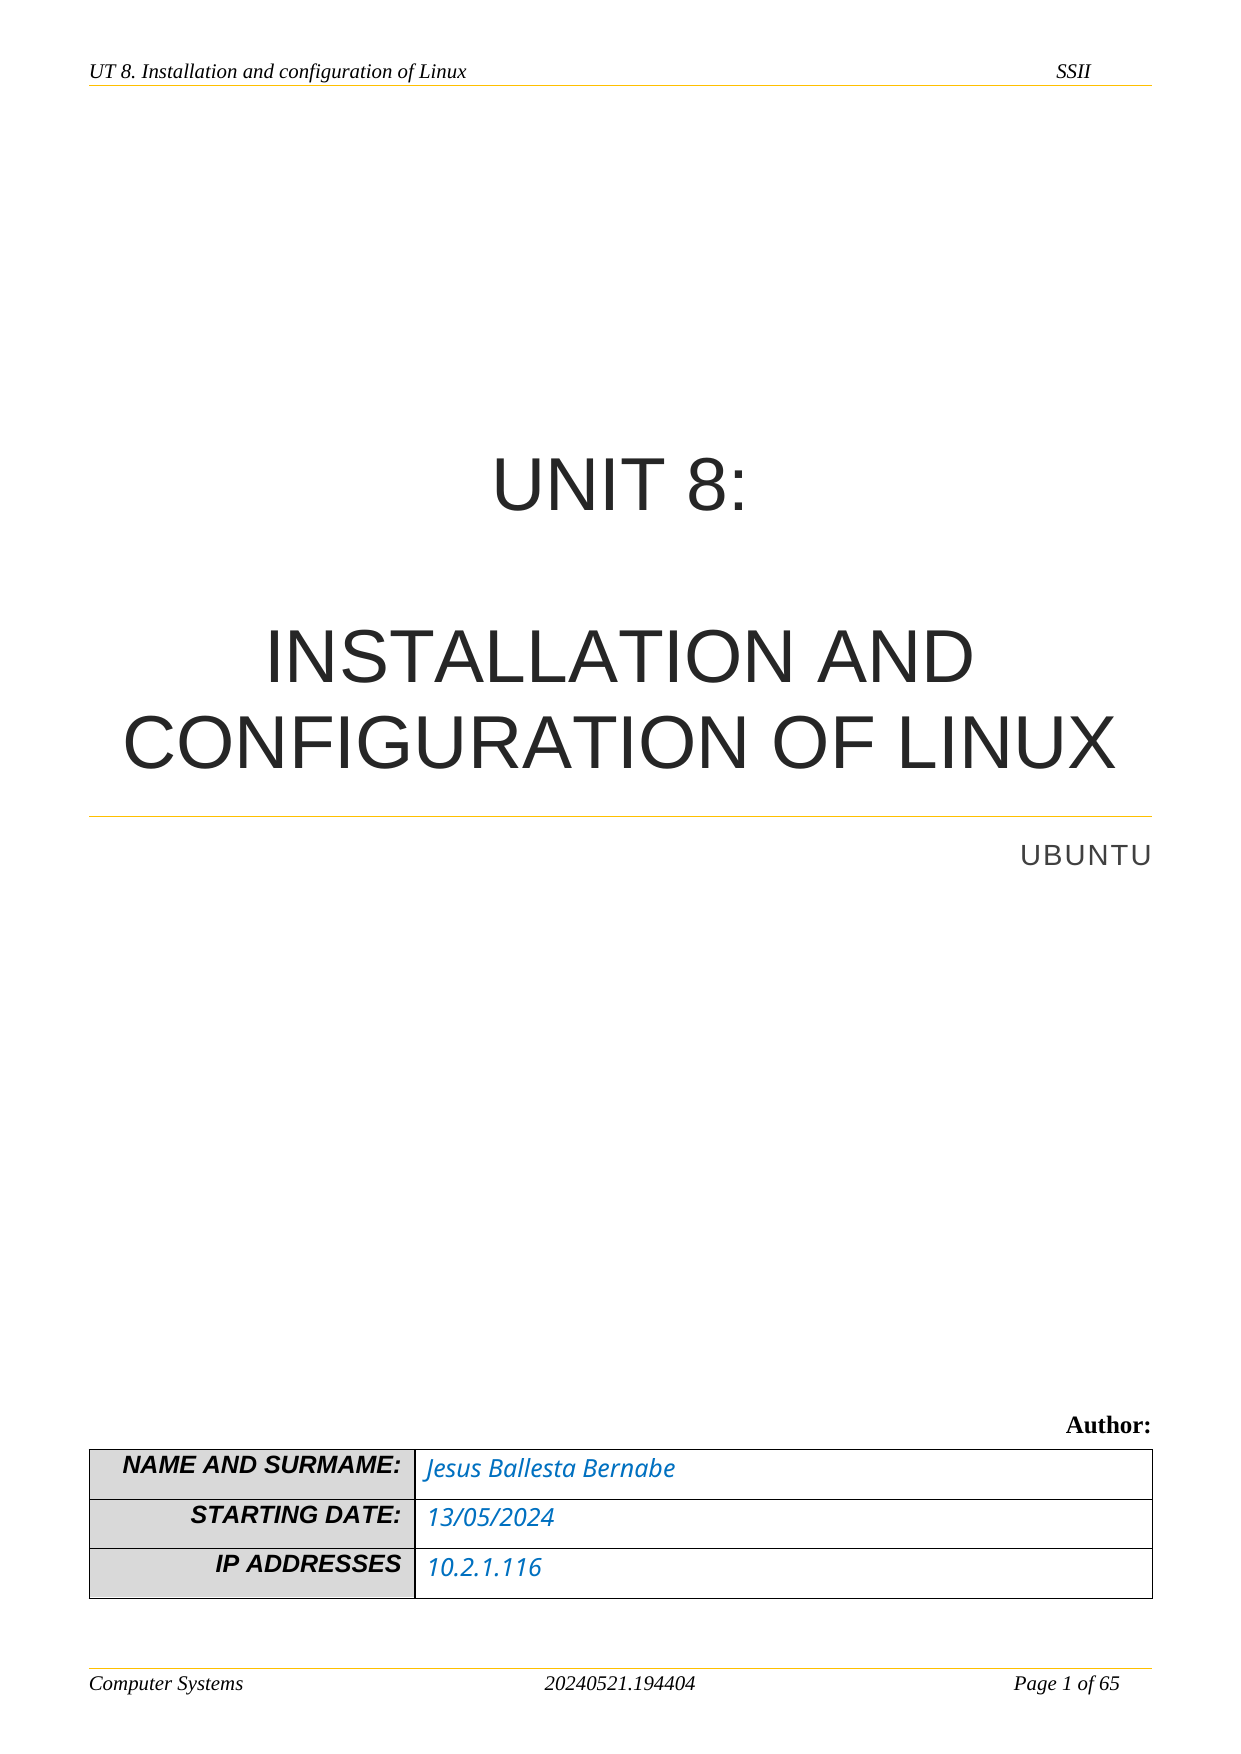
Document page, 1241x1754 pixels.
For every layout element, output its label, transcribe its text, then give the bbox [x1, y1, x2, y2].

table_header Jesus Ballesta Bernabe [416, 1450, 1152, 1499]
title UNIT 8: [89, 440, 1152, 526]
title INSTALLATION AND CONFIGURATION OF LINUX [89, 612, 1152, 785]
table_header NAME AND SURMAME: [90, 1450, 414, 1499]
subtitle UBUNTU [89, 837, 1152, 871]
table_cell 13/05/2024 [416, 1500, 1152, 1548]
table_cell STARTING DATE: [90, 1500, 414, 1548]
table_cell IP ADDRESSES [90, 1549, 414, 1597]
text Author: [89, 1410, 1152, 1439]
table_cell 10.2.1.116 [416, 1549, 1152, 1597]
